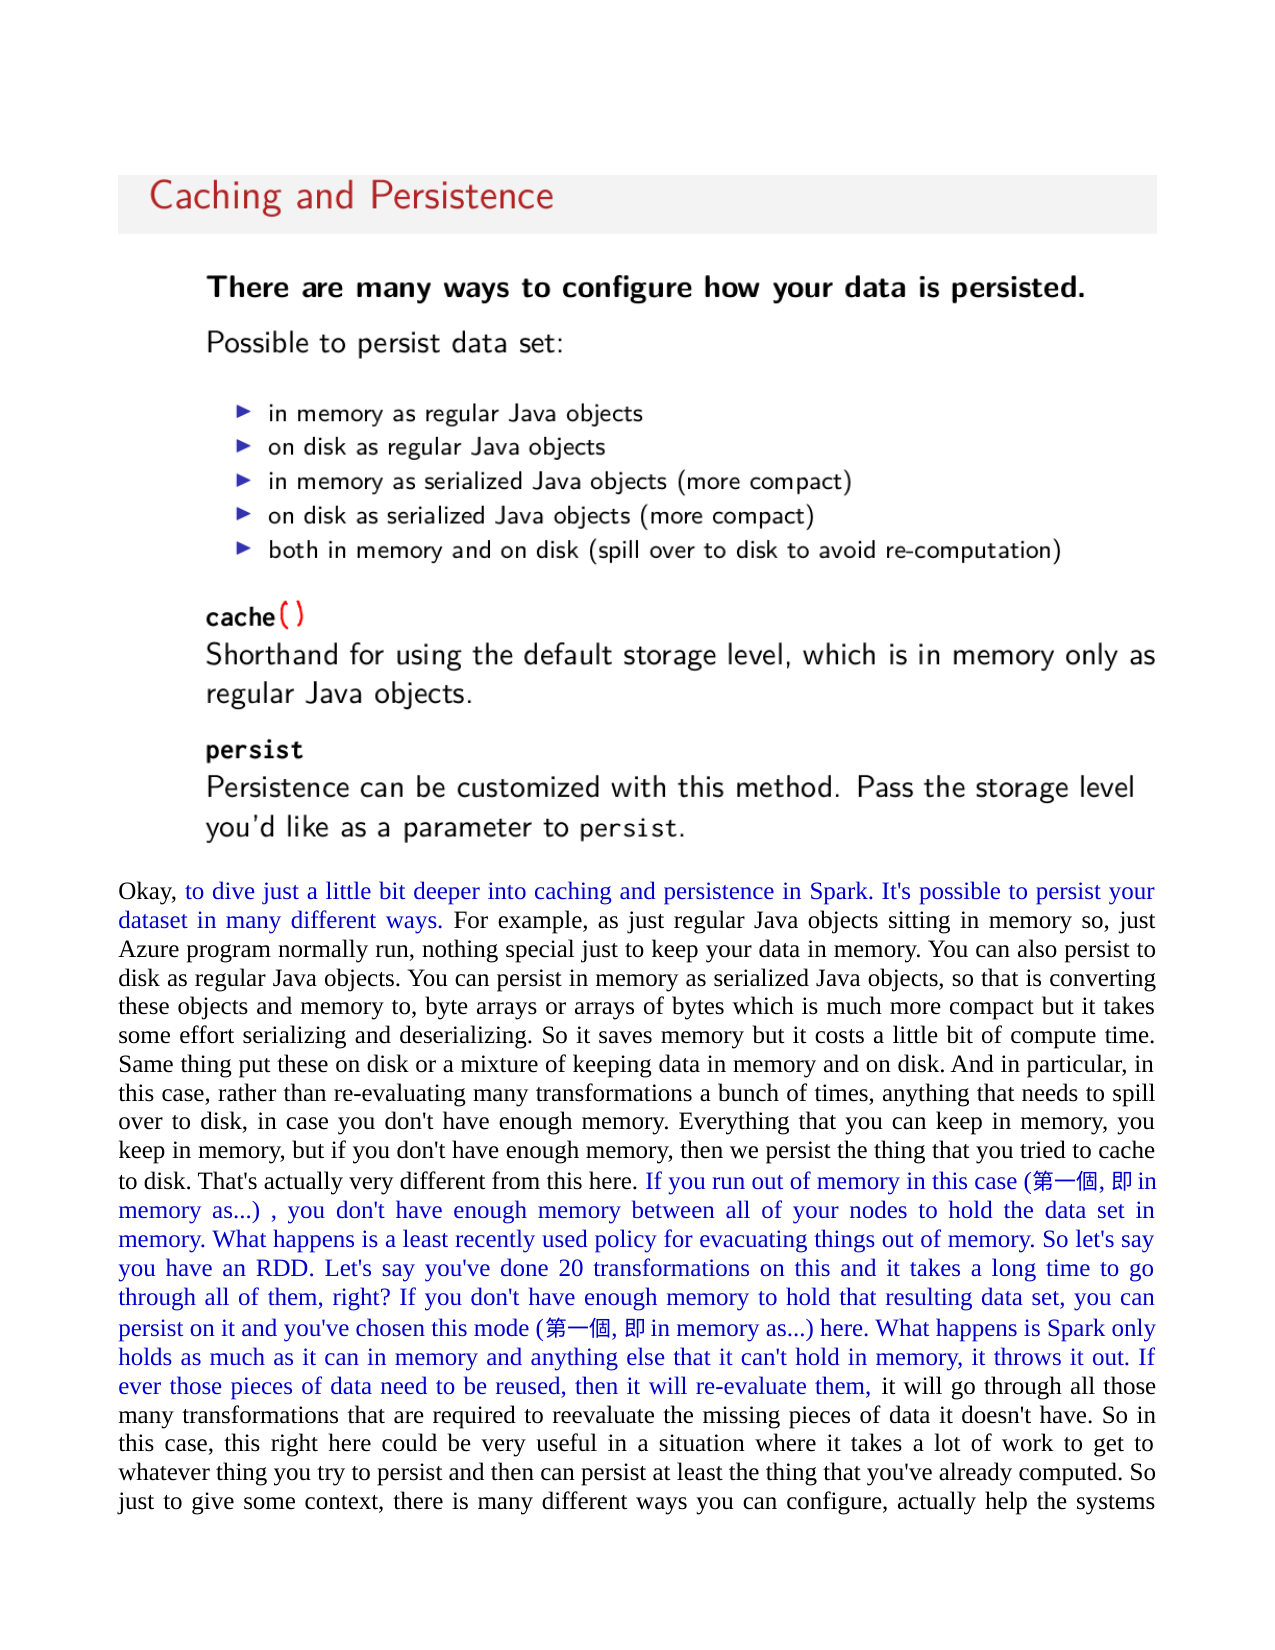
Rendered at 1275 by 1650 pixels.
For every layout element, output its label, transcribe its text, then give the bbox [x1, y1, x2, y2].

text Okay, to dive just a little bit deeper into caching and persistence in Spark. It's possible to persist your dataset in many different ways. For example, as just regular Java objects sitting in memory so, just Azure program normally run, nothing special just to keep your data in memory. You can also persist to disk as regular Java objects. You can persist in memory as serialized Java objects, so that is converting these objects and memory to, byte arrays or arrays of bytes which is much more compact but it takes some effort serializing and deserializing. So it saves memory but it costs a little bit of compute time. Same thing put these on disk or a mixture of keeping data in memory and on disk. And in particular, in this case, rather than re-evaluating many transformations a bunch of times, anything that needs to spill over to disk, in case you don't have enough memory. Everything that you can keep in memory, you keep in memory, but if you don't have enough memory, then we persist the thing that you tried to cache to disk. That's actually very different from this here. If you run out of memory in this case (第一個, 即in memory as...) , you don't have enough memory between all of your nodes to hold the data set in memory. What happens is a least recently used policy for evacuating things out of memory. So let's say you have an RDD. Let's say you've done 20 transformations on this and it takes a long time to go through all of them, right? If you don't have enough memory to hold that resulting data set, you can persist on it and you've chosen this mode (第一個, 即in memory as...) here. What happens is Spark only holds as much as it can in memory and anything else that it can't hold in memory, it throws it out. If ever those pieces of data need to be reused, then it will re-evaluate them, it will go through all those many transformations that are required to reevaluate the missing pieces of data it doesn't have. So in this case, this right here could be very useful in a situation where it takes a lot of work to get to whatever thing you try to persist and then can persist at least the thing that you've already computed. So just to give some context, there is many different ways you can configure, actually help the systems [118, 876, 1157, 1515]
picture [118, 175, 1157, 848]
